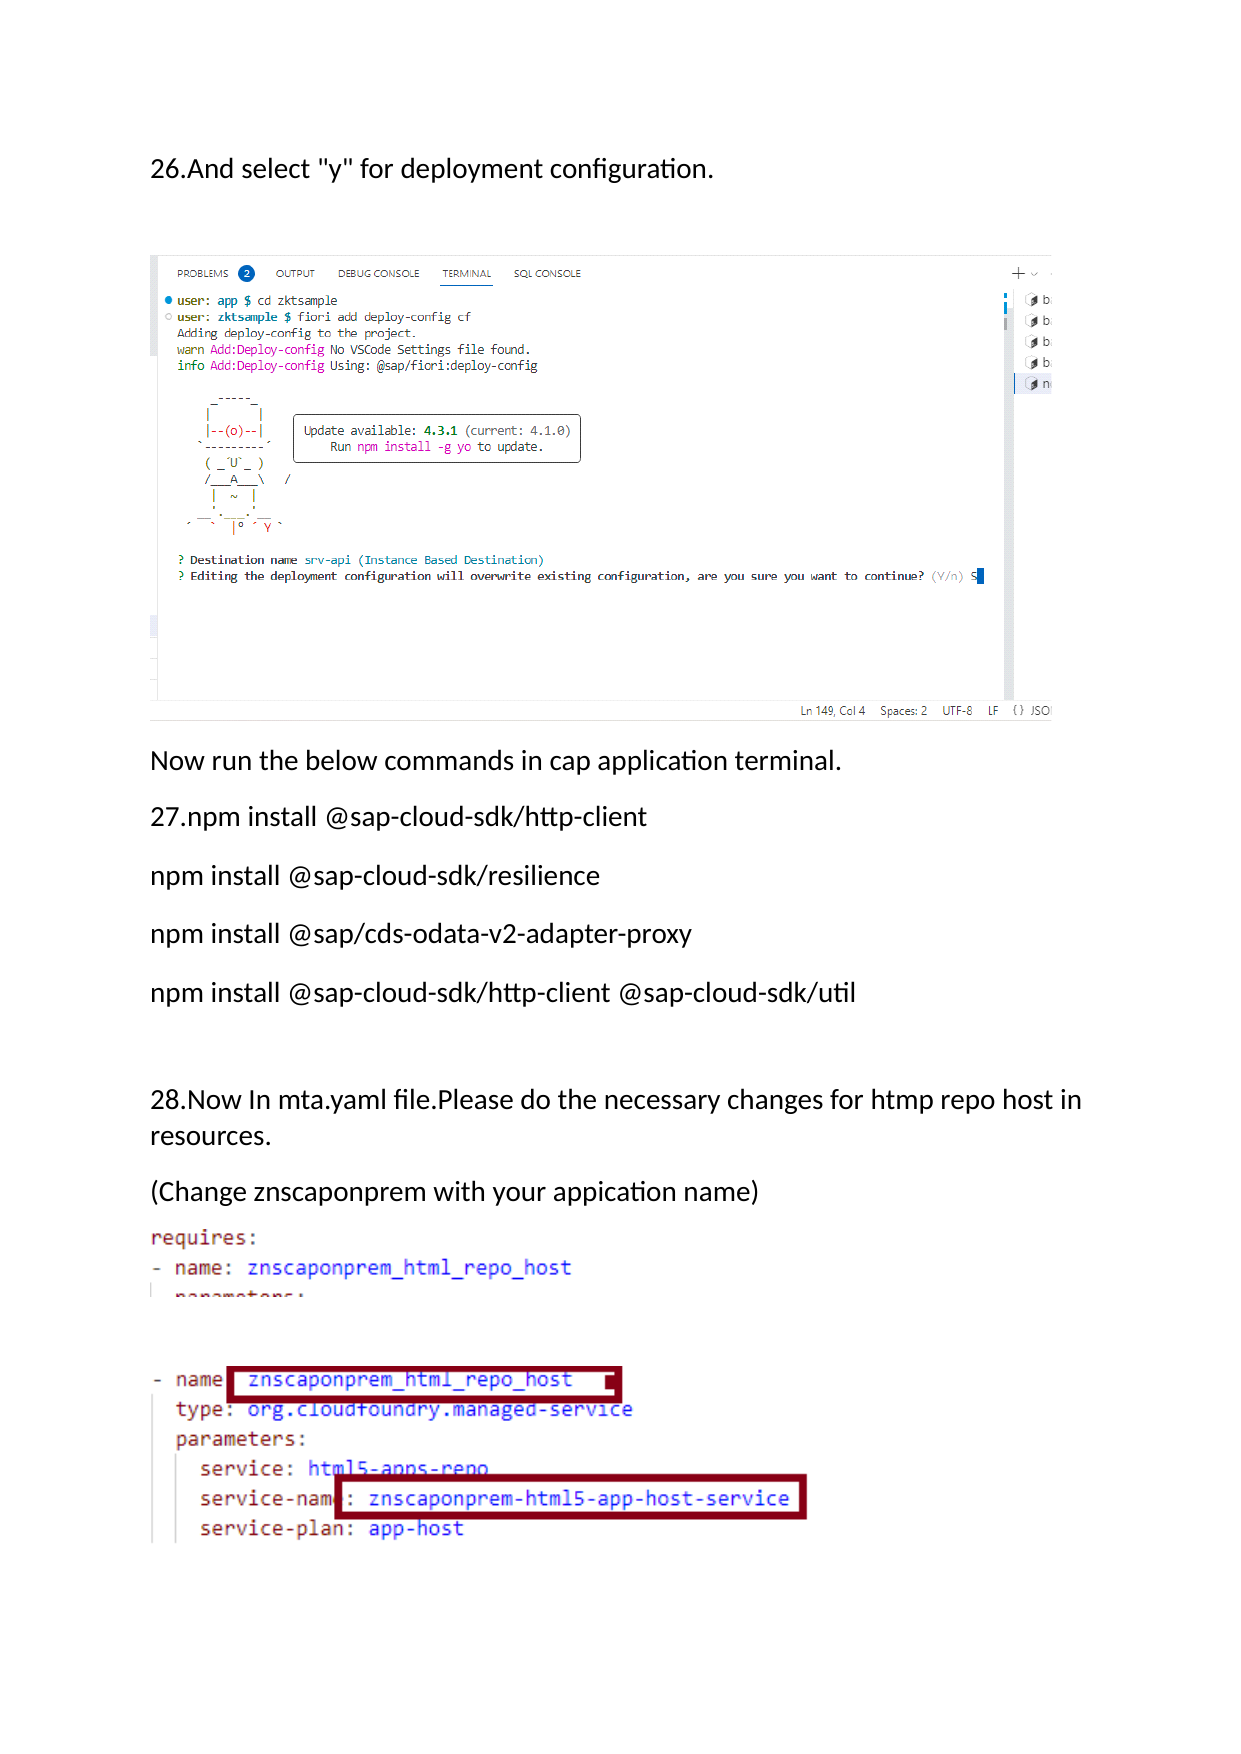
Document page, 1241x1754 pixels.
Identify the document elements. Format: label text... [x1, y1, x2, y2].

text npm install @sap/cds-odata-v2-adapter-proxy [150, 915, 1090, 951]
text Now run the below commands in cap application terminal. [150, 742, 1090, 777]
text (Change znscaponprem with your appication name) [150, 1173, 1090, 1209]
text npm install @sap-cloud-sdk/http-client @sap-cloud-sdk/util [150, 974, 1090, 1009]
text 27.npm install @sap-cloud-sdk/http-client [150, 798, 1090, 834]
text 28.Now In mta.yaml file.Please do the necessary changes for htmp repo host in resources. [150, 1081, 1090, 1152]
text npm install @sap-cloud-sdk/resilience [150, 857, 1090, 892]
text 26.And select "y" for deployment configuration. [150, 150, 1090, 186]
